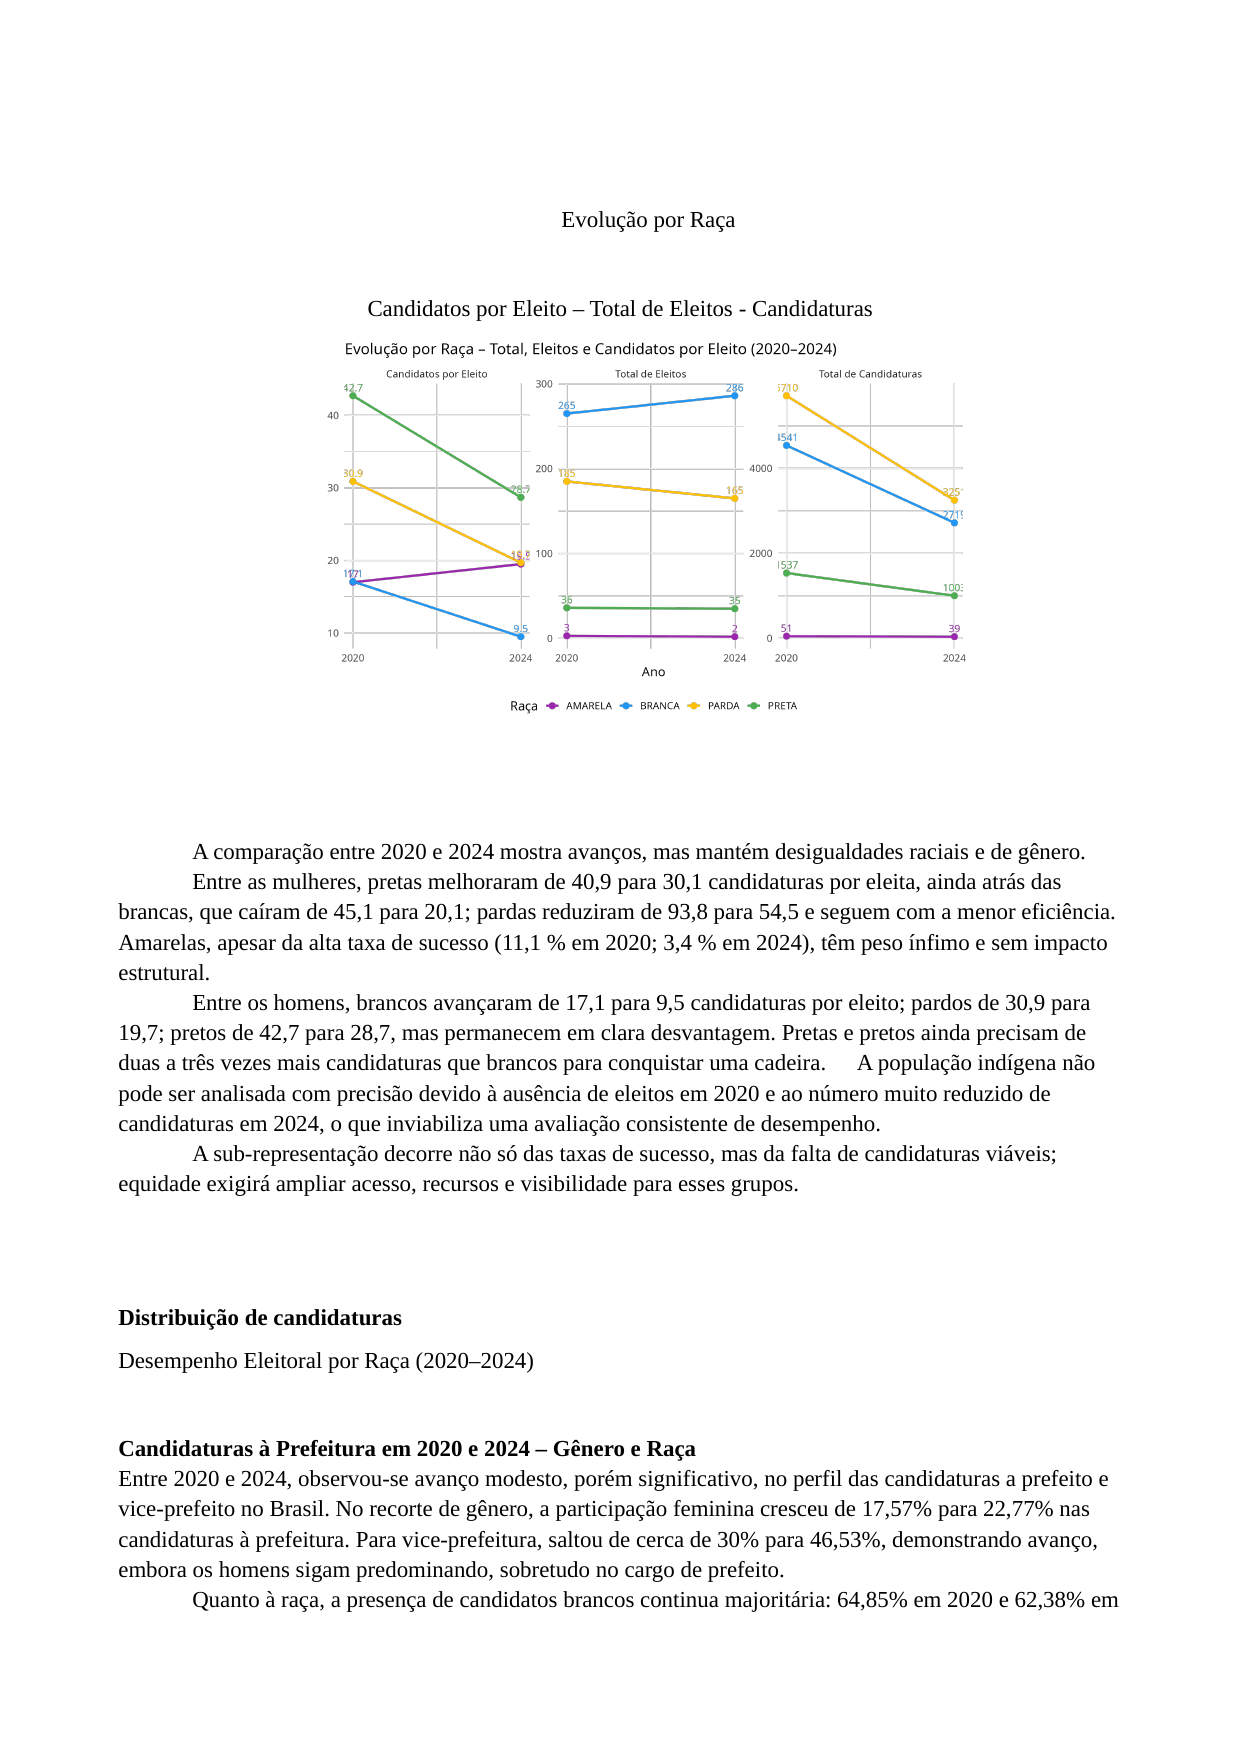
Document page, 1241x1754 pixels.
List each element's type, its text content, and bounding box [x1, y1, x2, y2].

text Distribuição de candidaturas [118, 1304, 1122, 1330]
text Candidatos por Eleito – Total de Eleitos - Candidaturas [118, 294, 1122, 321]
text Candidaturas à Prefeitura em 2020 e 2024 – Gênero e Raça Entre 2020 e 2024, observou-se avanço modesto, porém significativo, no perfil das candidaturas a prefeito e vice-prefeito no Brasil. No recorte de gênero, a participação feminina cresceu de 17,57% para 22,77% nas candidaturas à prefeitura. Para vice-prefeitura, saltou de cerca de 30% para 46,53%, demonstrando avanço, embora os homens sigam predominando, sobretudo no cargo de prefeito. Quanto à raça, a presença de candidatos brancos continua majoritária: 64,85% em 2020 e 62,38% em [118, 1435, 1122, 1612]
text A comparação entre 2020 e 2024 mostra avanços, mas mantém desigualdades raciais e de gênero. Entre as mulheres, pretas melhoraram de 40,9 para 30,1 candidaturas por eleita, ainda atrás das brancas, que caíram de 45,1 para 20,1; pardas reduziram de 93,8 para 54,5 e seguem com a menor eficiência. Amarelas, apesar da alta taxa de sucesso (11,1 % em 2020; 3,4 % em 2024), têm peso ínfimo e sem impacto estrutural. Entre os homens, brancos avançaram de 17,1 para 9,5 candidaturas por eleito; pardos de 30,9 para 19,7; pretos de 42,7 para 28,7, mas permanecem em clara desvantagem. Pretas e pretos ainda precisam de duas a três vezes mais candidaturas que brancos para conquistar uma cadeira. A população indígena não pode ser analisada com precisão devido à ausência de eleitos em 2020 e ao número muito reduzido de candidaturas em 2024, o que inviabiliza uma avaliação consistente de desempenho. A sub-representação decorre não só das taxas de sucesso, mas da falta de candidaturas viáveis; equidade exigirá ampliar acesso, recursos e visibilidade para esses grupos. [118, 838, 1122, 1197]
text Desempenho Eleitoral por Raça (2020–2024) [118, 1347, 1122, 1373]
picture [321, 337, 969, 726]
text Evolução por Raça [118, 206, 1122, 233]
